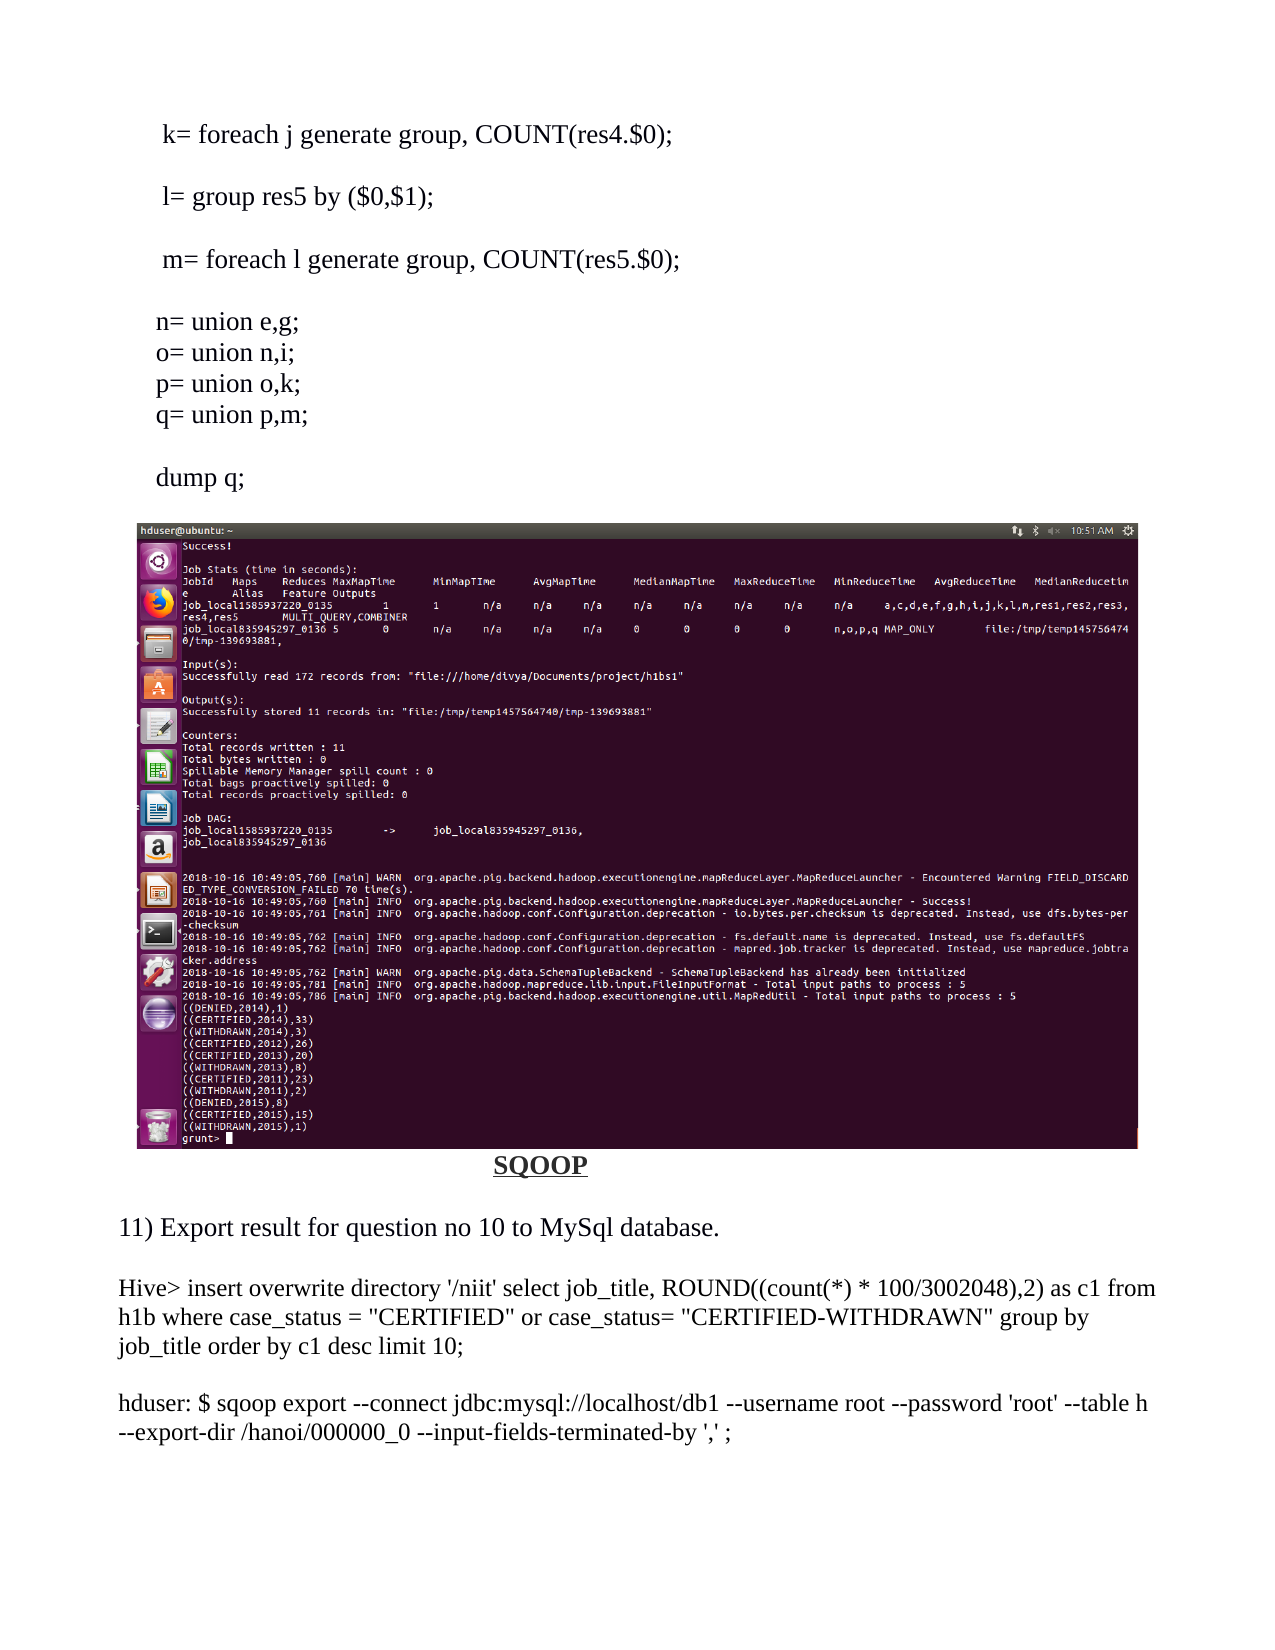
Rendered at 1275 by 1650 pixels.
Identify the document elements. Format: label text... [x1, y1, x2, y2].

text Hive> insert overwrite directory '/niit' select job_title, ROUND((count(*) * 100/3002048),2) as c1 from h1b where case_status = "CERTIFIED" or case_status= "CERTIFIED-WITHDRAWN" group by job_title order by c1 desc limit 10; [118, 1273, 1157, 1359]
text q= union p,m; [156, 398, 1157, 429]
text 11) Export result for question no 10 to MySql database. [118, 1211, 1157, 1242]
text p= union o,k; [156, 367, 1157, 398]
text l= group res5 by ($0,$1); [156, 180, 1157, 212]
text n= union e,g; [156, 305, 1157, 336]
text m= foreach l generate group, COUNT(res5.$0); [156, 243, 1157, 274]
text SQOOP [156, 1001, 1157, 1180]
text dump q; [156, 461, 1157, 492]
text hduser: $ sqoop export --connect jdbc:mysql://localhost/db1 --username root --password 'root' --table h --export-dir /hanoi/000000_0 --input-fields-terminated-by ',' ; [118, 1388, 1157, 1446]
text k= foreach j generate group, COUNT(res4.$0); [156, 118, 1157, 149]
picture [136, 523, 1139, 1149]
text o= union n,i; [156, 336, 1157, 367]
